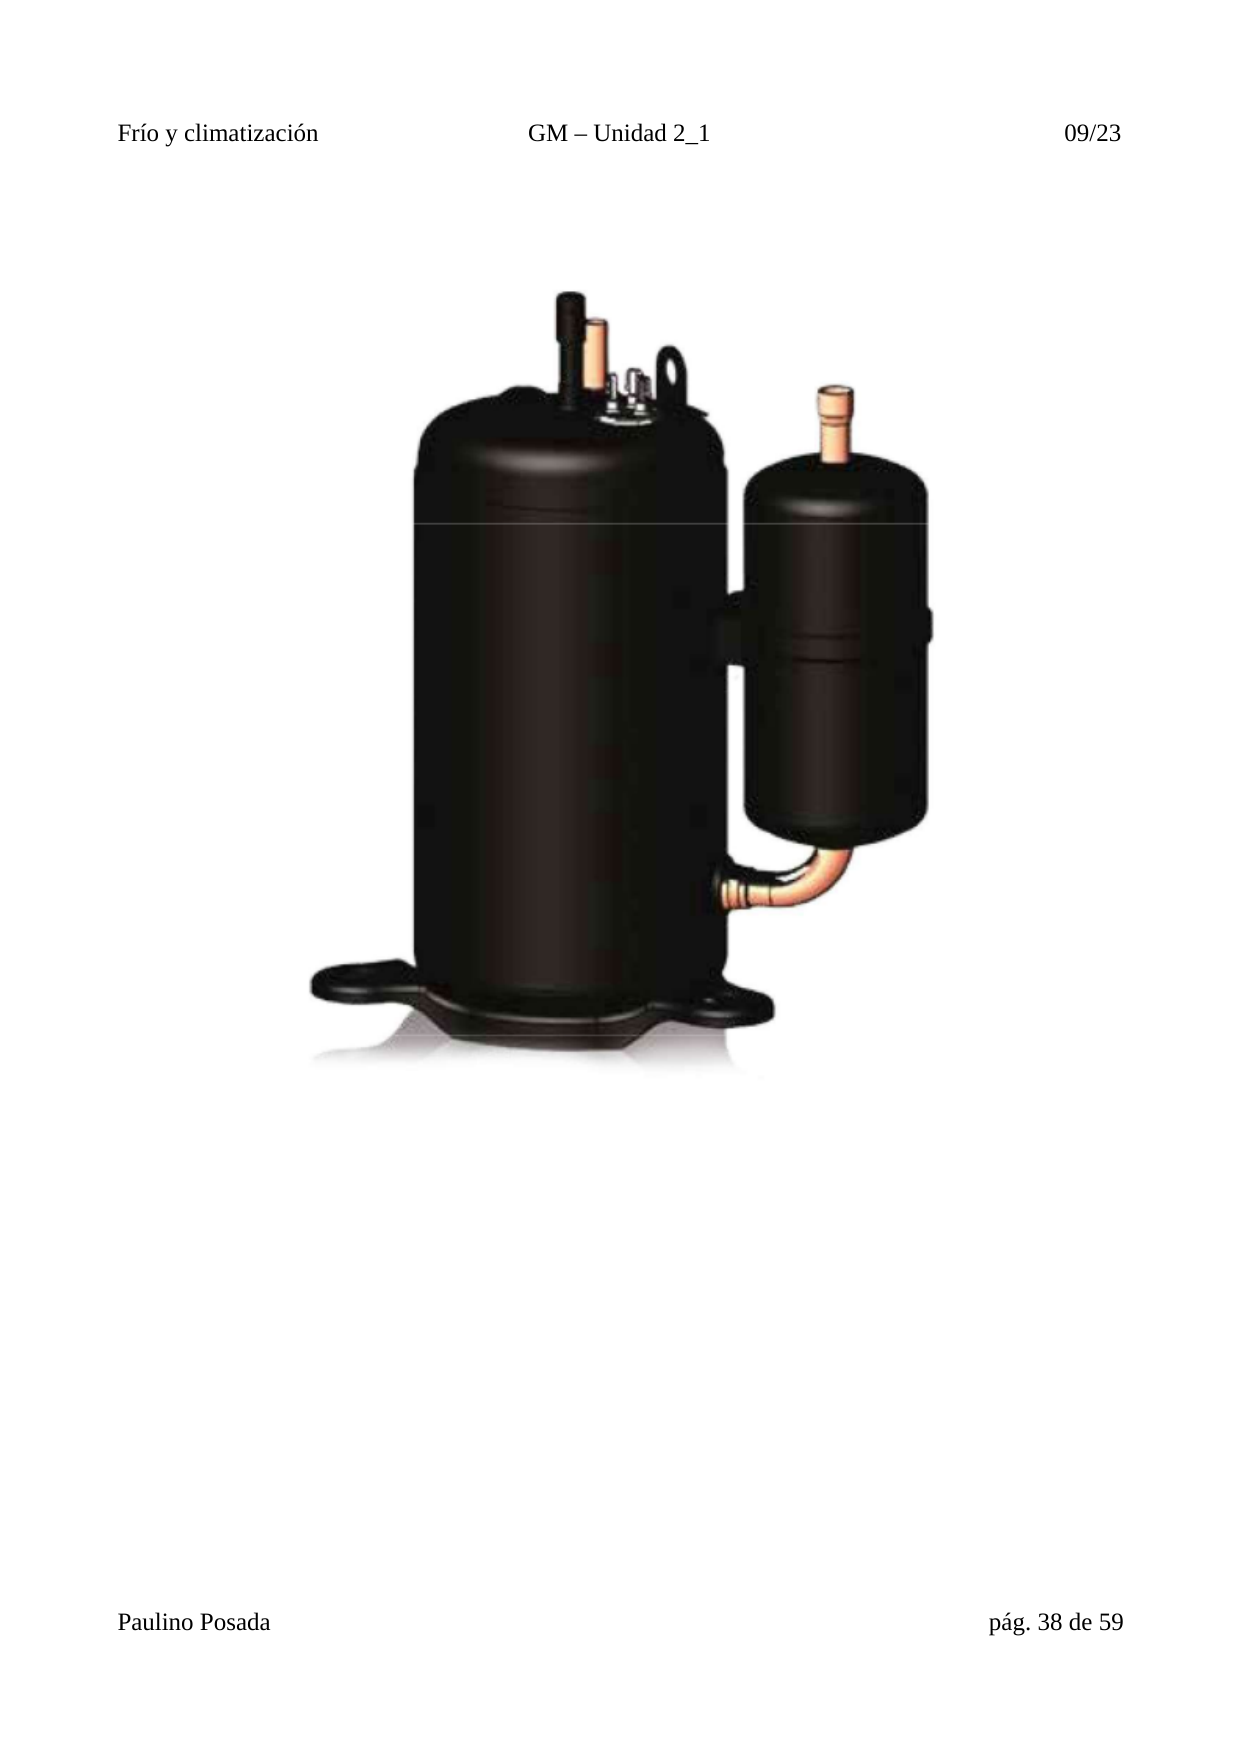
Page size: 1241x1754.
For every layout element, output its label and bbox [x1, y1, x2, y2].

picture [275, 262, 965, 1110]
